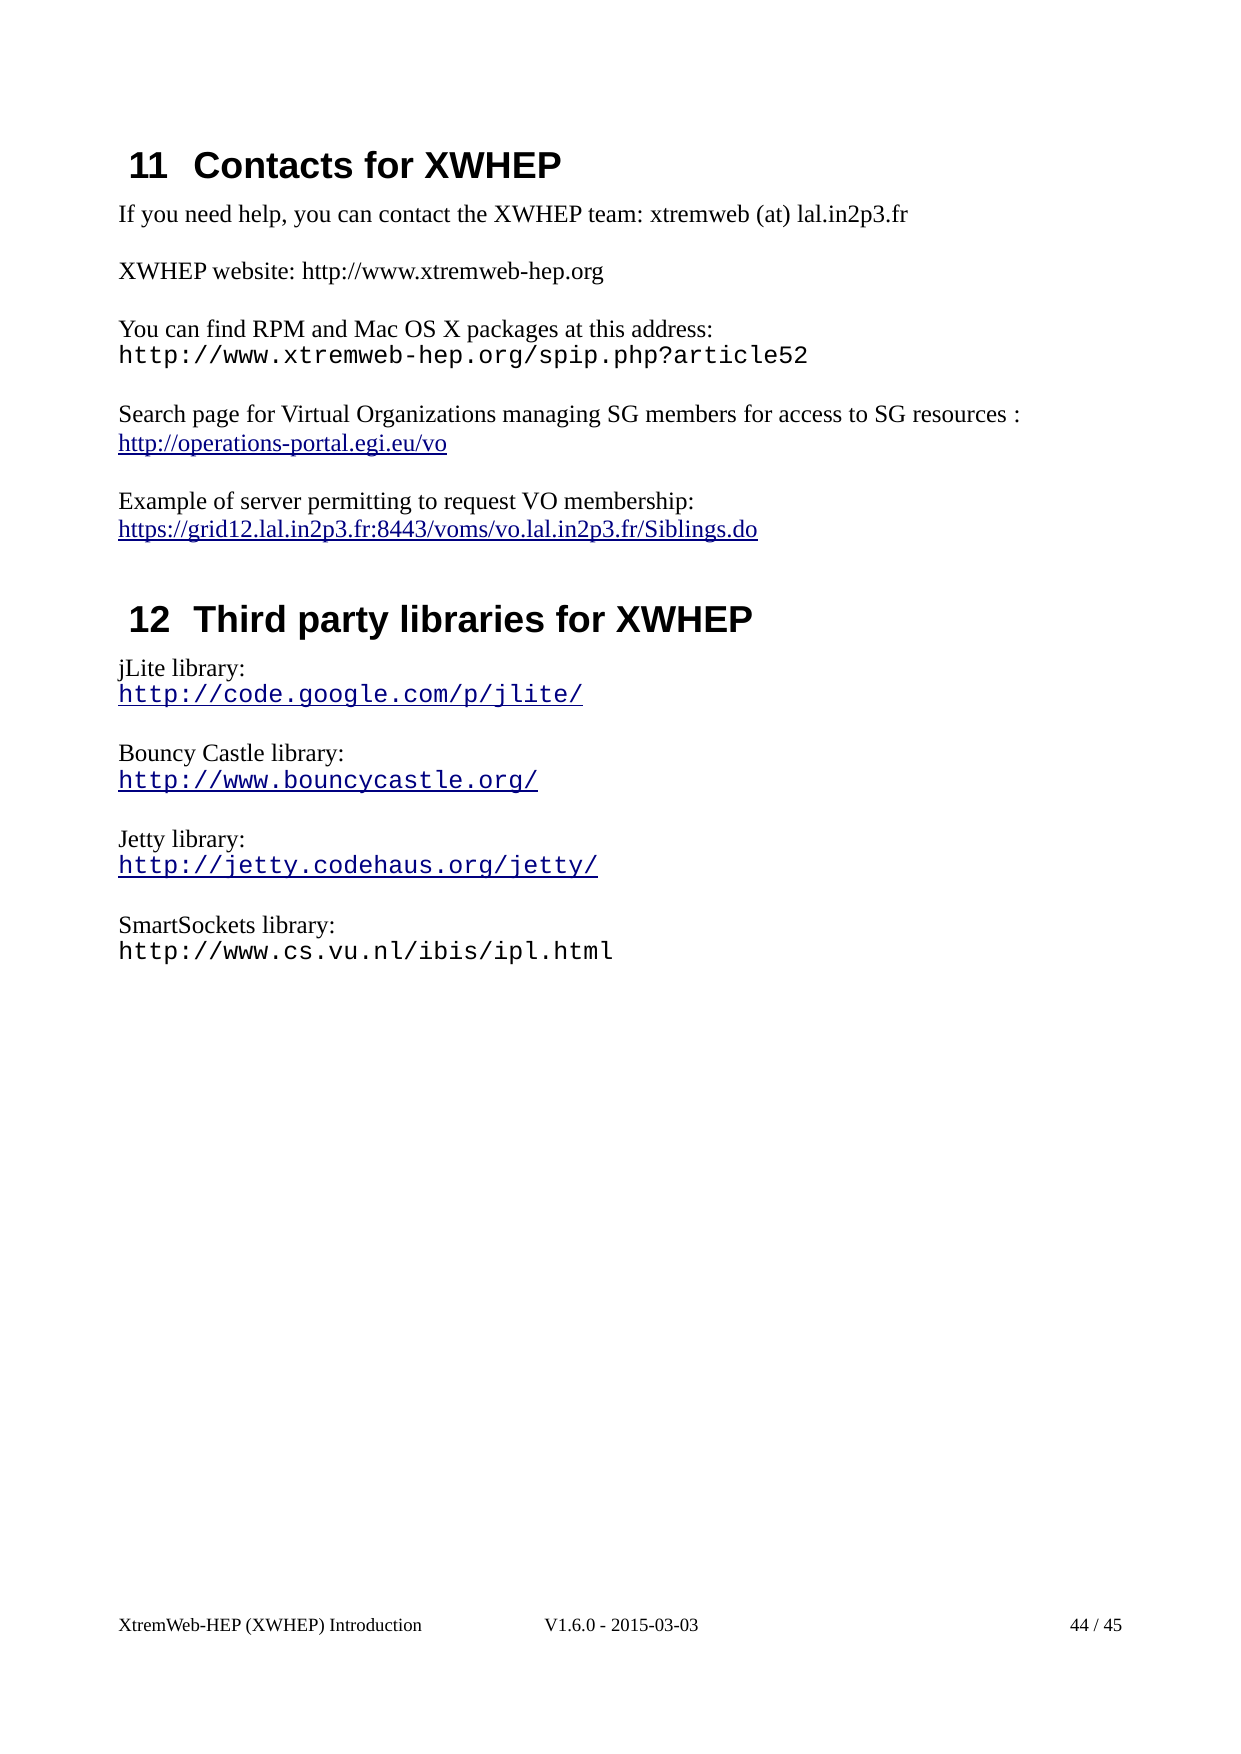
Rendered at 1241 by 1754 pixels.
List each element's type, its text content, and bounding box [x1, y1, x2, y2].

text https://grid12.lal.in2p3.fr:8443/voms/vo.lal.in2p3.fr/Siblings.do [118, 514, 1122, 543]
subtitle Third party libraries for XWHEP [118, 597, 1122, 640]
text SmartSockets library: [118, 910, 1122, 938]
text XWHEP website: http://www.xtremweb-hep.org [118, 256, 1122, 285]
text http://www.xtremweb-hep.org/spip.php?article52 [118, 342, 1122, 371]
text http://www.bouncycastle.org/ [118, 767, 1122, 796]
text Search page for Virtual Organizations managing SG members for access to SG resources : [118, 399, 1122, 428]
text You can find RPM and Mac OS X packages at this address: [118, 314, 1122, 342]
text http://code.google.com/p/jlite/ [118, 681, 1122, 710]
text jLite library: [118, 653, 1122, 681]
text Jetty library: [118, 824, 1122, 853]
text http://www.cs.vu.nl/ibis/ipl.html [118, 938, 1122, 967]
text http://operations-portal.egi.eu/vo [118, 428, 1122, 457]
text If you need help, you can contact the XWHEP team: xtremweb (at) lal.in2p3.fr [118, 199, 1122, 227]
text Bouncy Castle library: [118, 738, 1122, 767]
text Example of server permitting to request VO membership: [118, 486, 1122, 514]
subtitle Contacts for XWHEP [118, 143, 1122, 186]
text http://jetty.codehaus.org/jetty/ [118, 853, 1122, 881]
